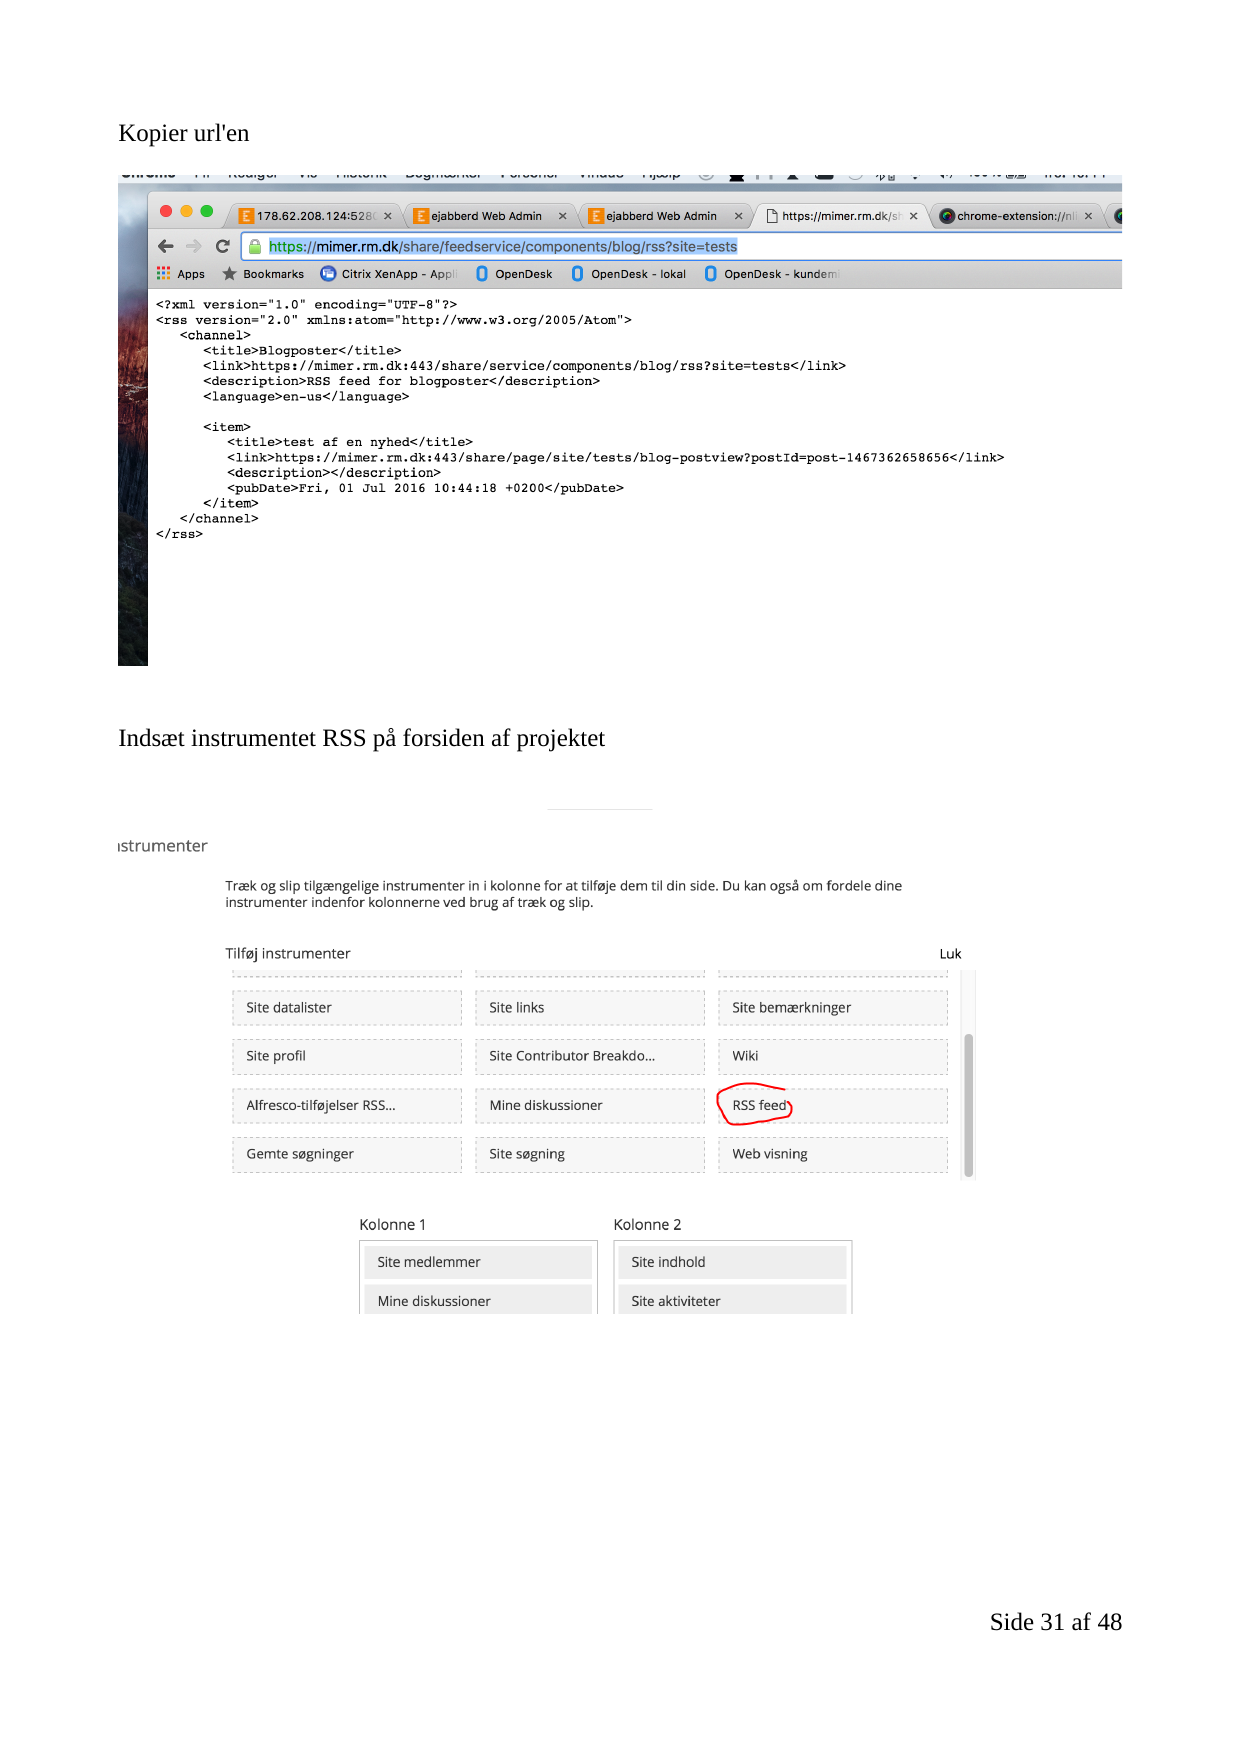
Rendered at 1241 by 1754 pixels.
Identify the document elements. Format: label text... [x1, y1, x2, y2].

picture [118, 175, 1123, 666]
text Kopier url'en [118, 118, 1122, 147]
text Indsæt instrumentet RSS på forsiden af projektet [118, 723, 1122, 752]
picture [118, 809, 1123, 1314]
